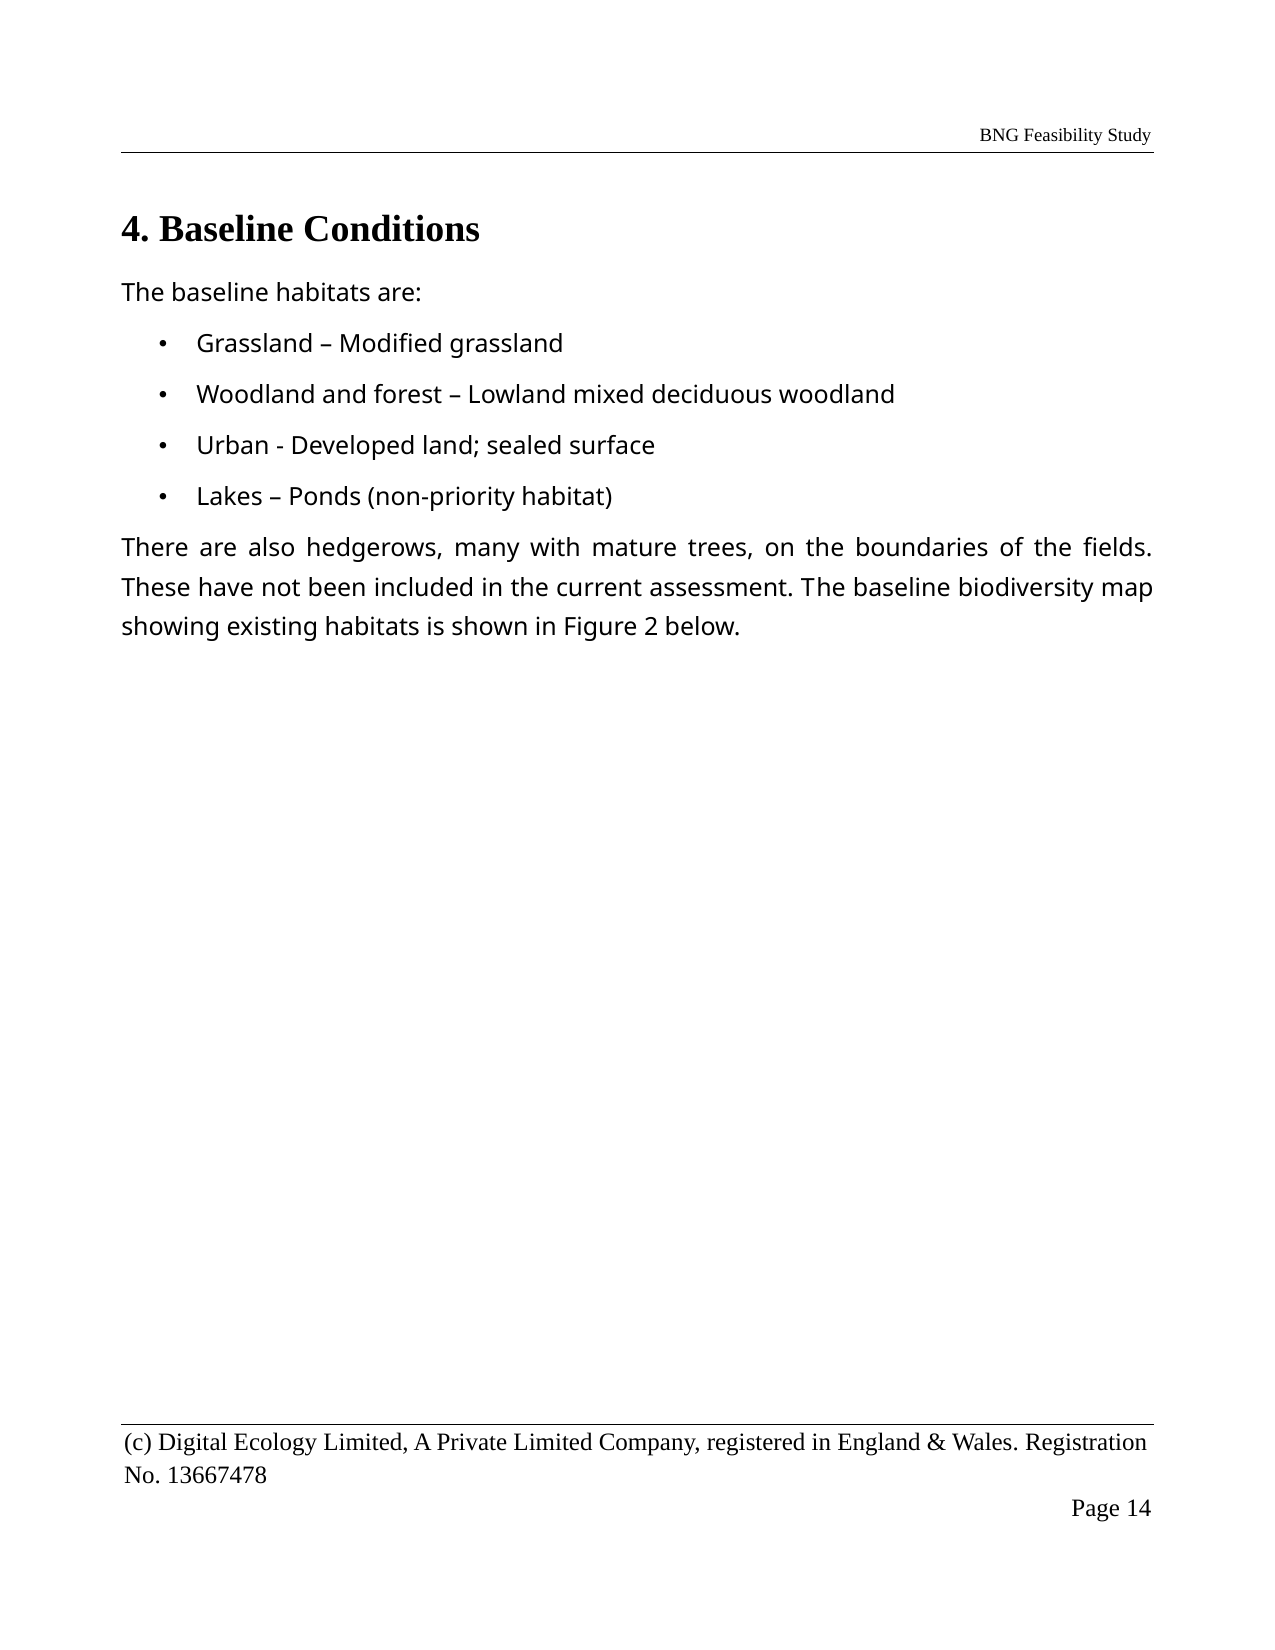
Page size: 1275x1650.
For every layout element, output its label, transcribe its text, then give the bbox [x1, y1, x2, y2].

text There are also hedgerows, many with mature trees, on the boundaries of the fields. These have not been included in the current assessment. The baseline biodiversity map showing existing habitats is shown in Figure 2 below. [121, 530, 1154, 642]
list Grassland – Modified grassland [158, 326, 1154, 360]
text The baseline habitats are: [121, 275, 1154, 309]
list Urban - Developed land; sealed surface [158, 428, 1154, 462]
subtitle 4. Baseline Conditions [121, 206, 1154, 250]
list Woodland and forest – Lowland mixed deciduous woodland [158, 377, 1154, 411]
list Lakes – Ponds (non-priority habitat) [158, 479, 1154, 513]
